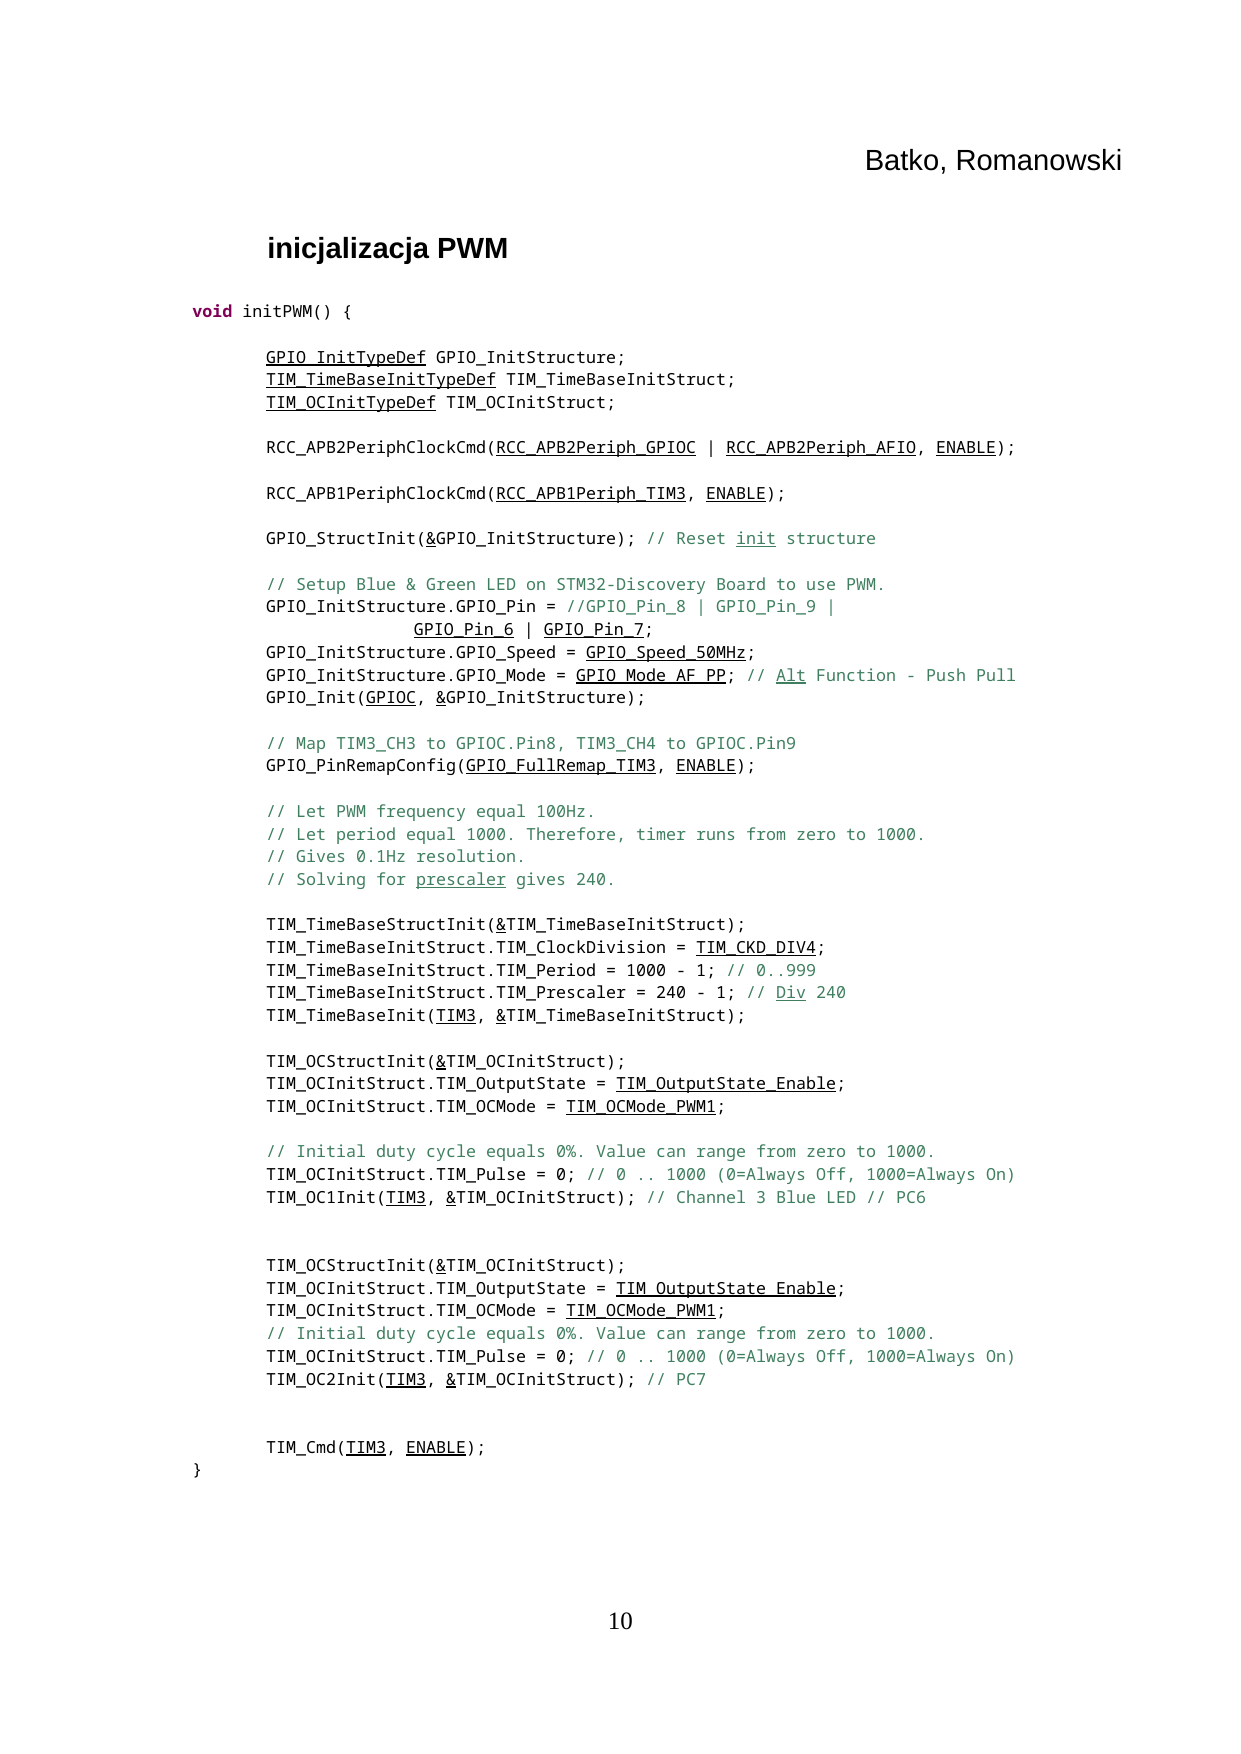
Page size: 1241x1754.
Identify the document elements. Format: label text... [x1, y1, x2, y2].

text TIM_OCInitStruct.TIM_Pulse = 0; // 0 .. 1000 (0=Always Off, 1000=Always On) [118, 1163, 1122, 1186]
text GPIO_InitStructure.GPIO_Pin = //GPIO_Pin_8 | GPIO_Pin_9 | [118, 595, 1122, 618]
text TIM_OCInitStruct.TIM_OCMode = TIM_OCMode_PWM1; [118, 1299, 1122, 1322]
text TIM_TimeBaseInitTypeDef TIM_TimeBaseInitStruct; [118, 368, 1122, 391]
text // Solving for prescaler gives 240. [118, 868, 1122, 890]
text } [118, 1458, 1122, 1481]
text GPIO_InitStructure.GPIO_Speed = GPIO_Speed_50MHz; [118, 641, 1122, 663]
text TIM_OCInitStruct.TIM_OutputState = TIM_OutputState_Enable; [118, 1276, 1122, 1299]
text TIM_TimeBaseInitStruct.TIM_ClockDivision = TIM_CKD_DIV4; [118, 936, 1122, 958]
text TIM_OC2Init(TIM3, &TIM_OCInitStruct); // PC7 [118, 1367, 1122, 1390]
text TIM_OC1Init(TIM3, &TIM_OCInitStruct); // Channel 3 Blue LED // PC6 [118, 1186, 1122, 1208]
text // Initial duty cycle equals 0%. Value can range from zero to 1000. [118, 1140, 1122, 1163]
text RCC_APB2PeriphClockCmd(RCC_APB2Periph_GPIOC | RCC_APB2Periph_AFIO, ENABLE); [118, 436, 1122, 459]
text // Map TIM3_CH3 to GPIOC.Pin8, TIM3_CH4 to GPIOC.Pin9 [118, 731, 1122, 754]
text // Initial duty cycle equals 0%. Value can range from zero to 1000. [118, 1322, 1122, 1344]
text TIM_TimeBaseInitStruct.TIM_Period = 1000 - 1; // 0..999 [118, 958, 1122, 981]
text GPIO_StructInit(&GPIO_InitStructure); // Reset init structure [118, 527, 1122, 550]
text TIM_TimeBaseInit(TIM3, &TIM_TimeBaseInitStruct); [118, 1004, 1122, 1027]
text // Gives 0.1Hz resolution. [118, 845, 1122, 868]
text GPIO_Init(GPIOC, &GPIO_InitStructure); [118, 686, 1122, 709]
text TIM_Cmd(TIM3, ENABLE); [118, 1435, 1122, 1458]
text TIM_TimeBaseInitStruct.TIM_Prescaler = 240 - 1; // Div 240 [118, 981, 1122, 1004]
text RCC_APB1PeriphClockCmd(RCC_APB1Periph_TIM3, ENABLE); [118, 482, 1122, 504]
text GPIO_InitTypeDef GPIO_InitStructure; [118, 345, 1122, 368]
text GPIO_Pin_6 | GPIO_Pin_7; [118, 618, 1122, 641]
text TIM_OCStructInit(&TIM_OCInitStruct); [118, 1254, 1122, 1276]
text TIM_OCInitStruct.TIM_OCMode = TIM_OCMode_PWM1; [118, 1095, 1122, 1117]
text TIM_OCInitStruct.TIM_OutputState = TIM_OutputState_Enable; [118, 1072, 1122, 1095]
text TIM_OCStructInit(&TIM_OCInitStruct); [118, 1049, 1122, 1072]
text GPIO_PinRemapConfig(GPIO_FullRemap_TIM3, ENABLE); [118, 754, 1122, 777]
text void initPWM() { [118, 300, 1122, 323]
subtitle inicjalizacja PWM [118, 231, 1122, 265]
text // Setup Blue & Green LED on STM32-Discovery Board to use PWM. [118, 572, 1122, 595]
text // Let period equal 1000. Therefore, timer runs from zero to 1000. [118, 822, 1122, 845]
text GPIO_InitStructure.GPIO_Mode = GPIO_Mode_AF_PP; // Alt Function - Push Pull [118, 663, 1122, 686]
text TIM_OCInitStruct.TIM_Pulse = 0; // 0 .. 1000 (0=Always Off, 1000=Always On) [118, 1344, 1122, 1367]
text TIM_TimeBaseStructInit(&TIM_TimeBaseInitStruct); [118, 913, 1122, 936]
text // Let PWM frequency equal 100Hz. [118, 799, 1122, 822]
text TIM_OCInitTypeDef TIM_OCInitStruct; [118, 391, 1122, 413]
